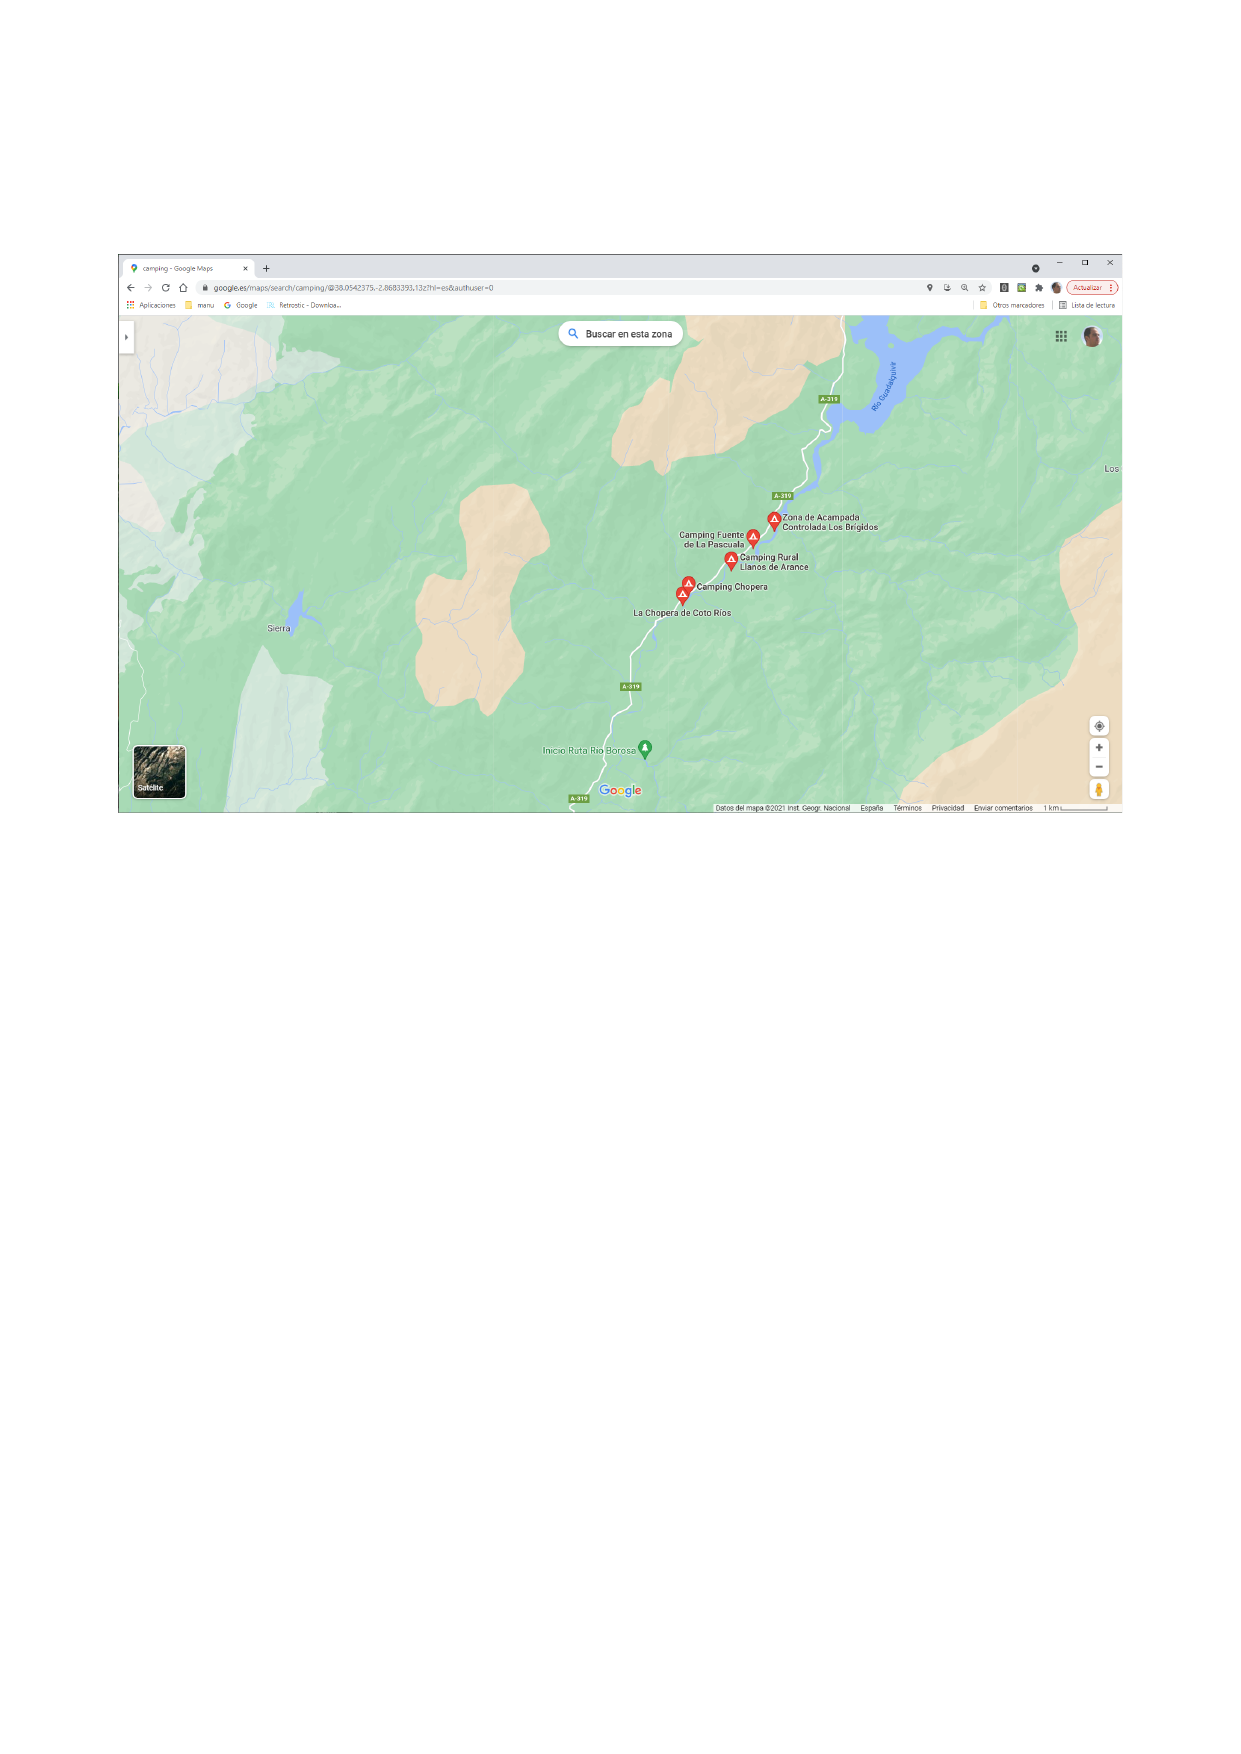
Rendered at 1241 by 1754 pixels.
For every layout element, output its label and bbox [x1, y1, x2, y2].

picture [118, 254, 1123, 813]
